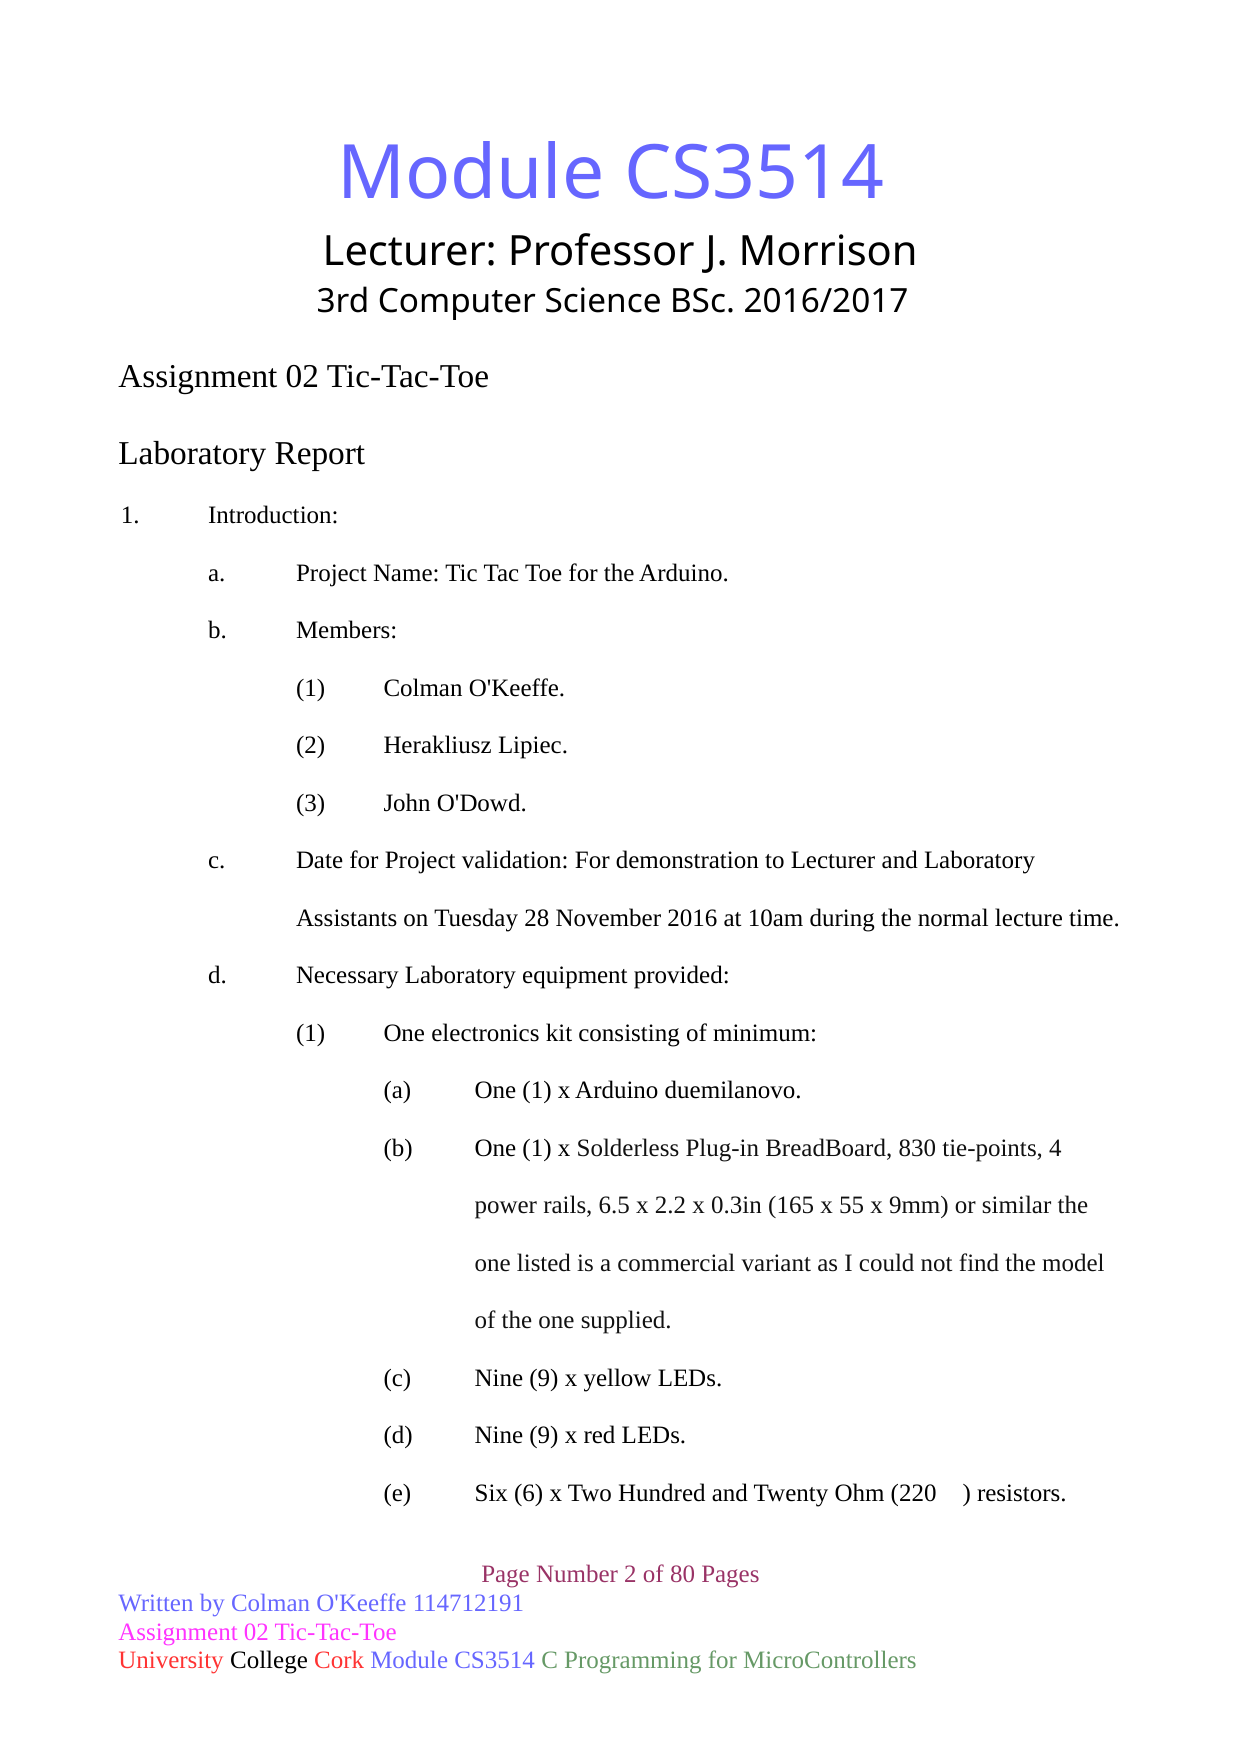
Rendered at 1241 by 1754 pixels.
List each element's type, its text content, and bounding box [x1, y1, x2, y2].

list Introduction: [121, 500, 1122, 529]
list Colman O'Keeffe. [296, 673, 1122, 702]
list Six (6) x Two Hundred and Twenty Ohm (220 ) resistors. [383, 1478, 1122, 1507]
list Nine (9) x yellow LEDs. [383, 1363, 1122, 1392]
list Date for Project validation: For demonstration to Lecturer and Laboratory Assistants on Tuesday 28 November 2016 at 10am during the normal lecture time. [208, 845, 1122, 932]
list Necessary Laboratory equipment provided: [208, 960, 1122, 989]
text 3rd Computer Science BSc. 2016/2017 [118, 277, 1122, 322]
list Members: [208, 615, 1122, 644]
text Lecturer: Professor J. Morrison [118, 220, 1122, 277]
list Herakliusz Lipiec. [296, 730, 1122, 759]
list Project Name: Tic Tac Toe for the Arduino. [208, 558, 1122, 587]
text Module CS3514 [118, 118, 1122, 220]
list One electronics kit consisting of minimum: [296, 1018, 1122, 1047]
text Laboratory Report [118, 433, 1122, 472]
list Nine (9) x red LEDs. [383, 1420, 1122, 1449]
list One (1) x Arduino duemilanovo. [383, 1075, 1122, 1104]
list One (1) x Solderless Plug-in BreadBoard, 830 tie-points, 4 power rails, 6.5 x 2.2 x 0.3in (165 x 55 x 9mm) or similar the one listed is a commercial variant as I could not find the model of the one supplied. [383, 1133, 1122, 1334]
list John O'Dowd. [296, 788, 1122, 817]
text Assignment 02 Tic-Tac-Toe [118, 357, 1122, 395]
